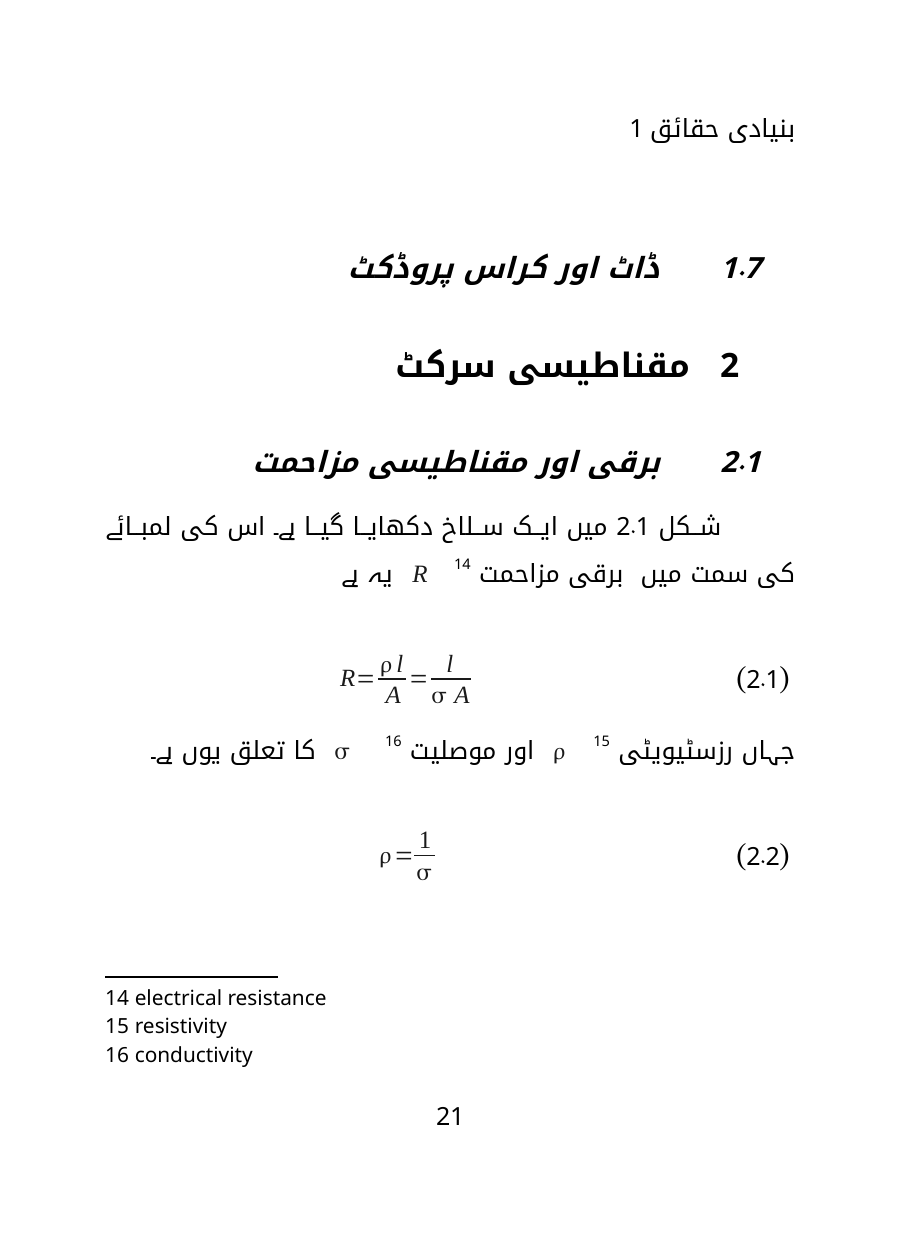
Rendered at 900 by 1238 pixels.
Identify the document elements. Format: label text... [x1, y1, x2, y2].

text conductivity [105, 1040, 795, 1068]
text electrical resistance [105, 983, 795, 1012]
table_header [105, 821, 718, 904]
subtitle برقی اور مقناطیسی مزاحمت [105, 435, 720, 491]
subtitle مقناطیسی سرکٹ [105, 334, 720, 398]
text شکل 2.1 میں ایک سلاخ دکھایا گیا ہے۔ اس کی لمبائے کی سمت میں برقی مزاحمت یہ ہے [105, 503, 795, 598]
table_header [105, 645, 697, 727]
table_header (2.1) [697, 645, 795, 727]
text جہاں رزسٹیویٹی اور موصلیت کا تعلق یوں ہے۔ [105, 727, 795, 775]
table_header (2.2) [718, 821, 795, 904]
subtitle ڈاٹ اور کراس پروڈکٹ [105, 241, 720, 297]
text resistivity [105, 1012, 795, 1040]
